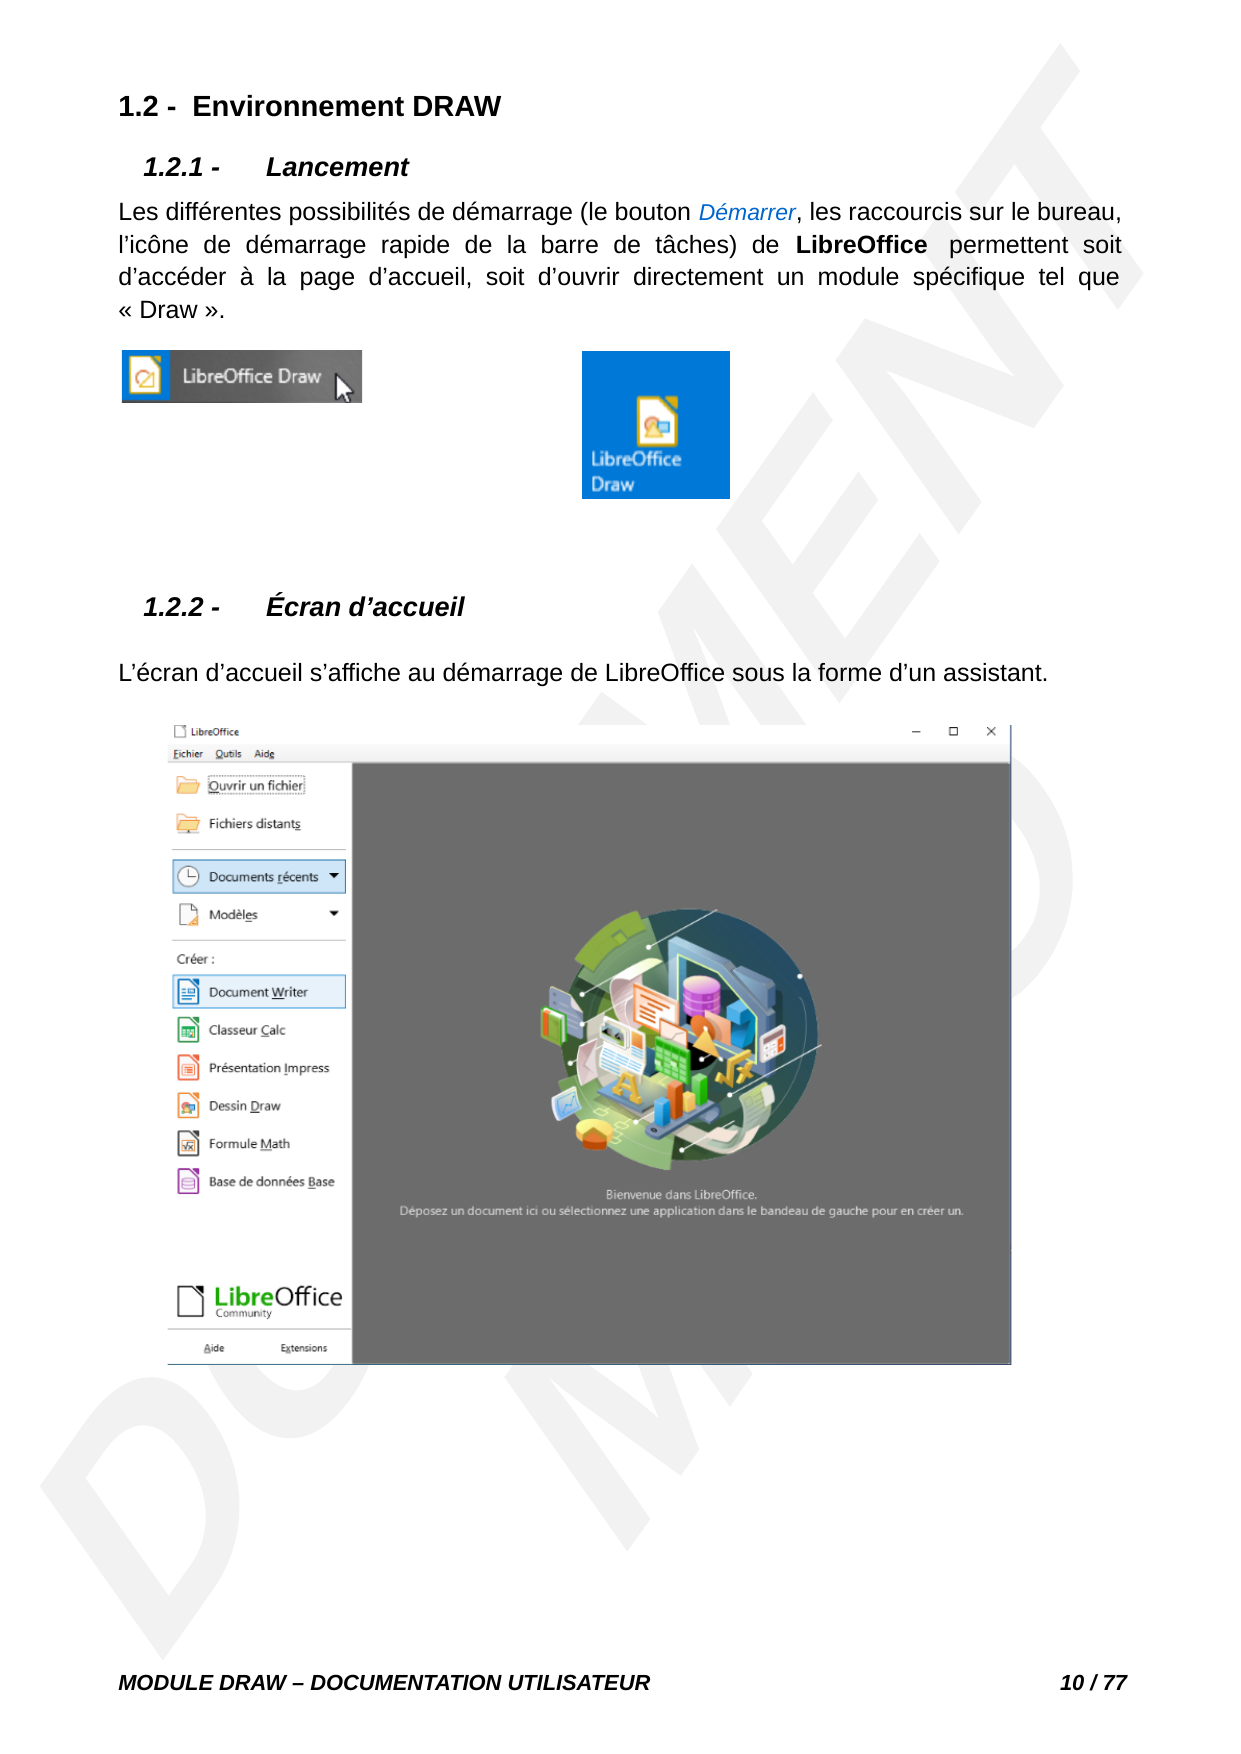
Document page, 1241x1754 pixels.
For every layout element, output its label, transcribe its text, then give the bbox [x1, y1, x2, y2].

subtitle Lancement [143, 151, 1122, 182]
picture [582, 351, 730, 499]
subtitle Environnement DRAW [118, 88, 1122, 122]
picture [121, 350, 363, 403]
picture [167, 725, 1012, 1365]
subtitle Écran d’accueil [143, 591, 1122, 622]
text L’écran d’accueil s’affiche au démarrage de LibreOffice sous la forme d’un assistant. [118, 658, 1122, 687]
text Les différentes possibilités de démarrage (le bouton Démarrer, les raccourcis sur le bureau, l’icône de démarrage rapide de la barre de tâches) de LibreOffice permettent soit d’accéder à la page d’accueil, soit d’ouvrir directement un module spécifique tel que « Draw ». [118, 195, 1122, 325]
